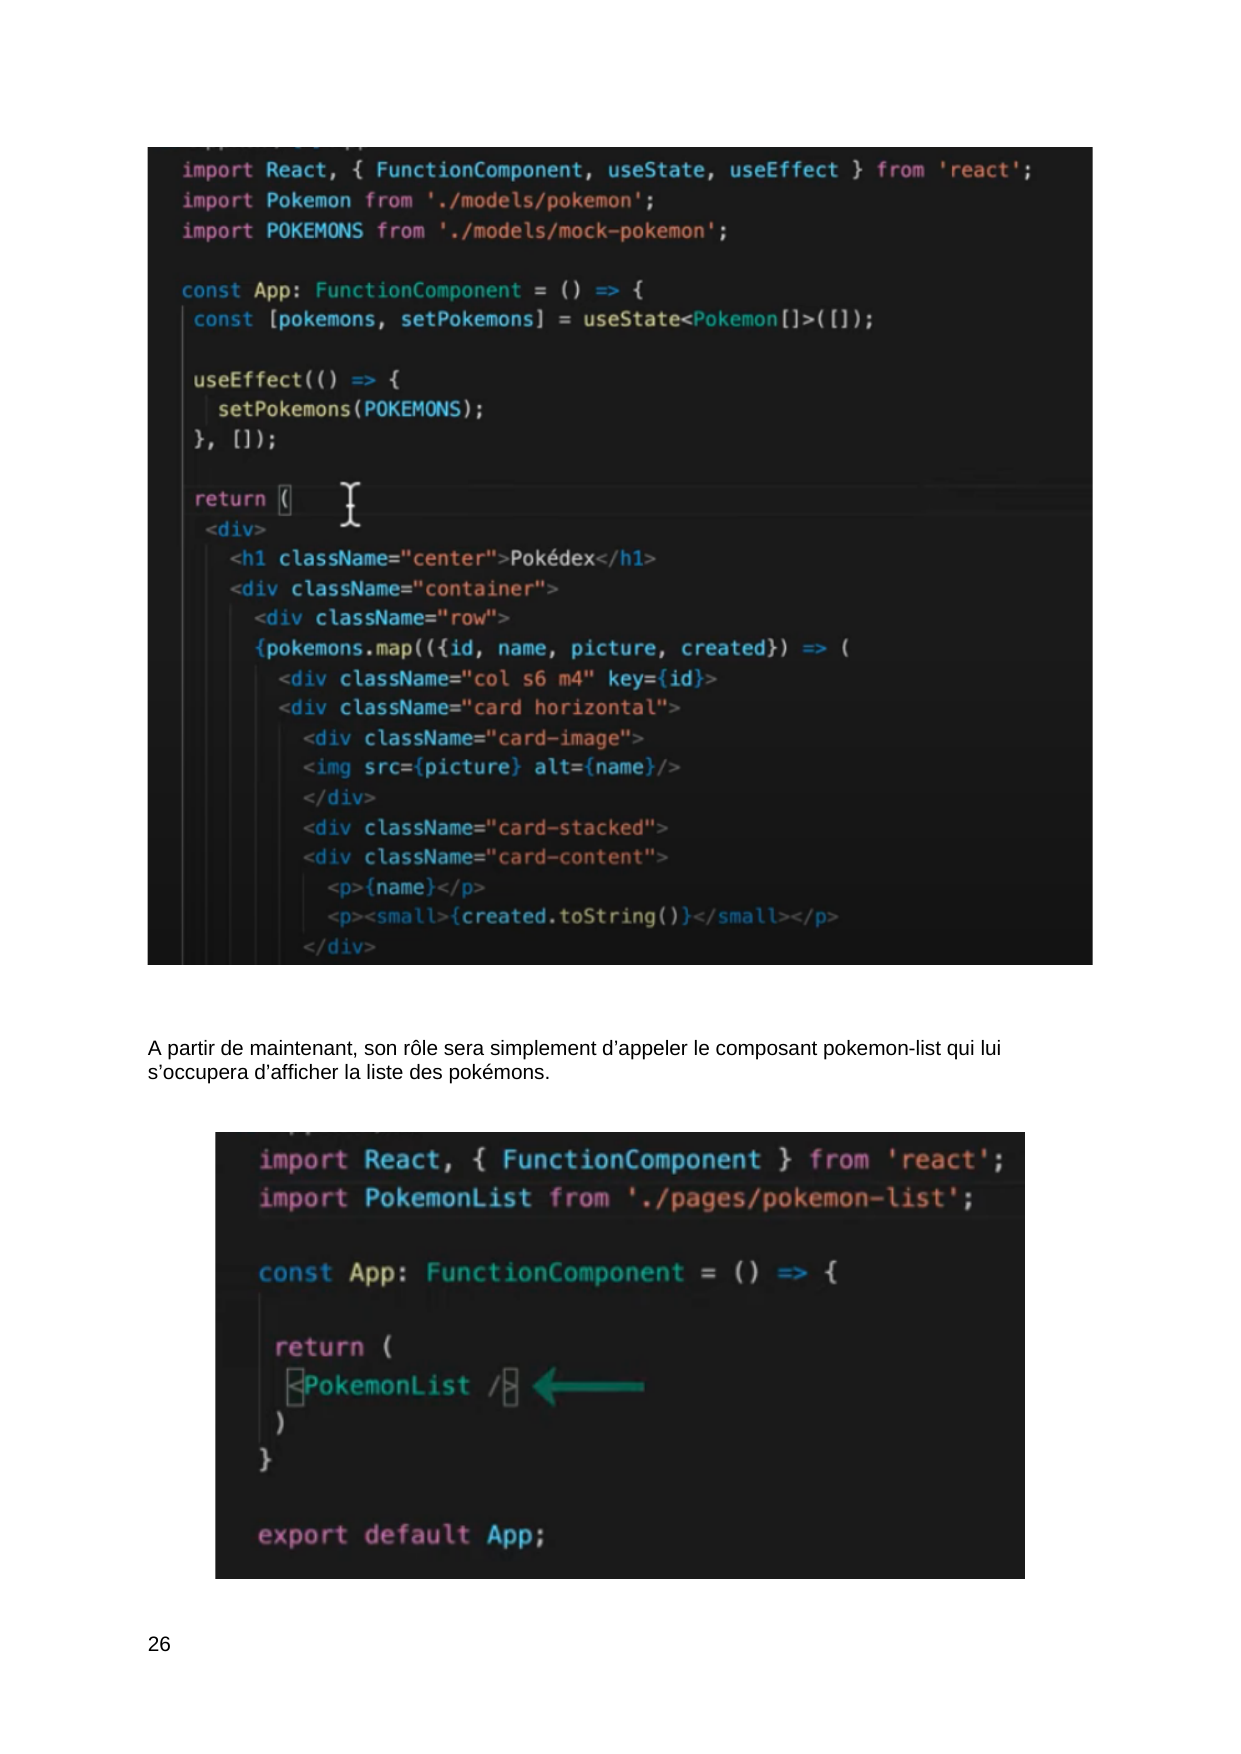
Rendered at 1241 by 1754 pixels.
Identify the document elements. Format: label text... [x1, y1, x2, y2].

text A partir de maintenant, son rôle sera simplement d’appeler le composant pokemon-list qui lui s’occupera d’afficher la liste des pokémons. [148, 1036, 1093, 1084]
picture [215, 1132, 1025, 1579]
picture [147, 147, 1093, 965]
